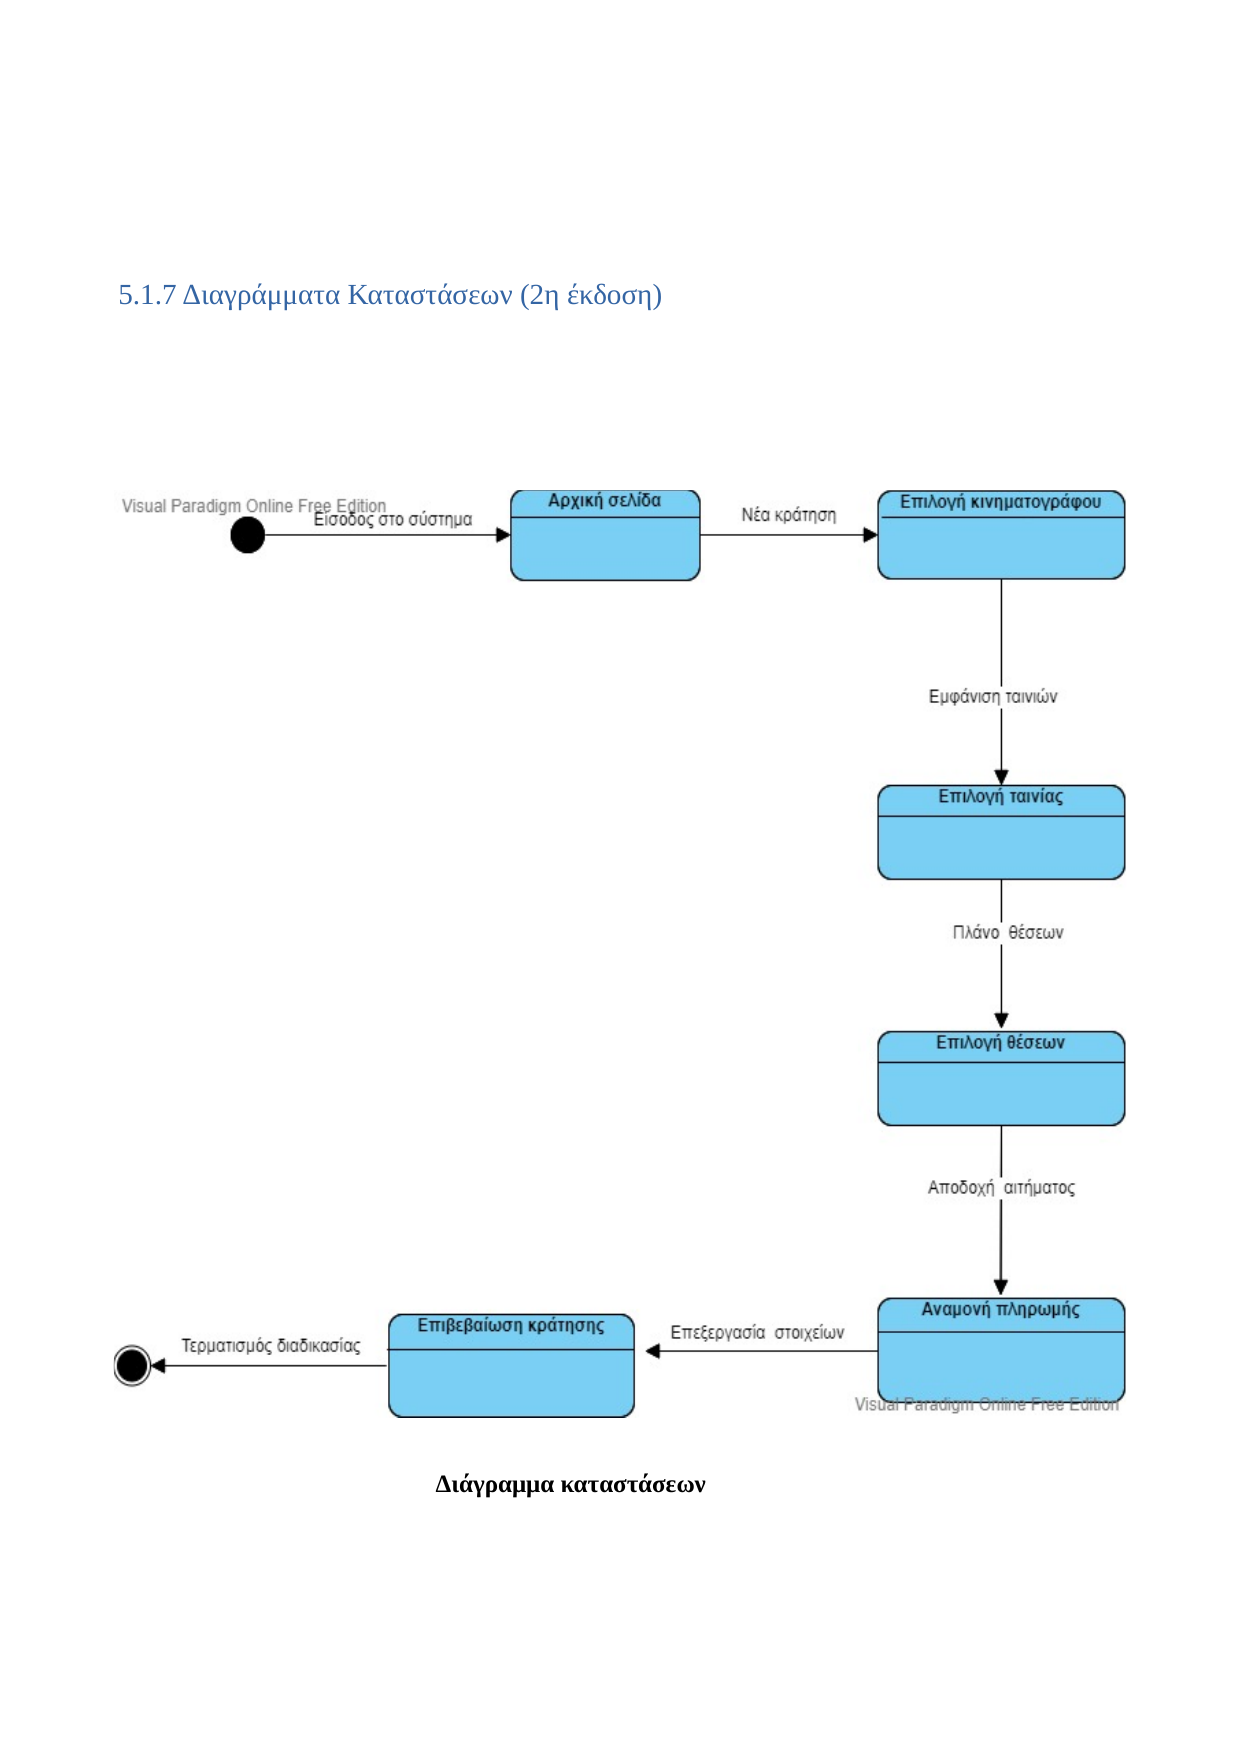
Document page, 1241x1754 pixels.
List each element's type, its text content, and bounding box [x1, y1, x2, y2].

text 5.1.7 Διαγράμματα Καταστάσεων (2η έκδοση) [118, 277, 1122, 311]
text Διάγραμμα καταστάσεων [118, 1469, 1122, 1498]
